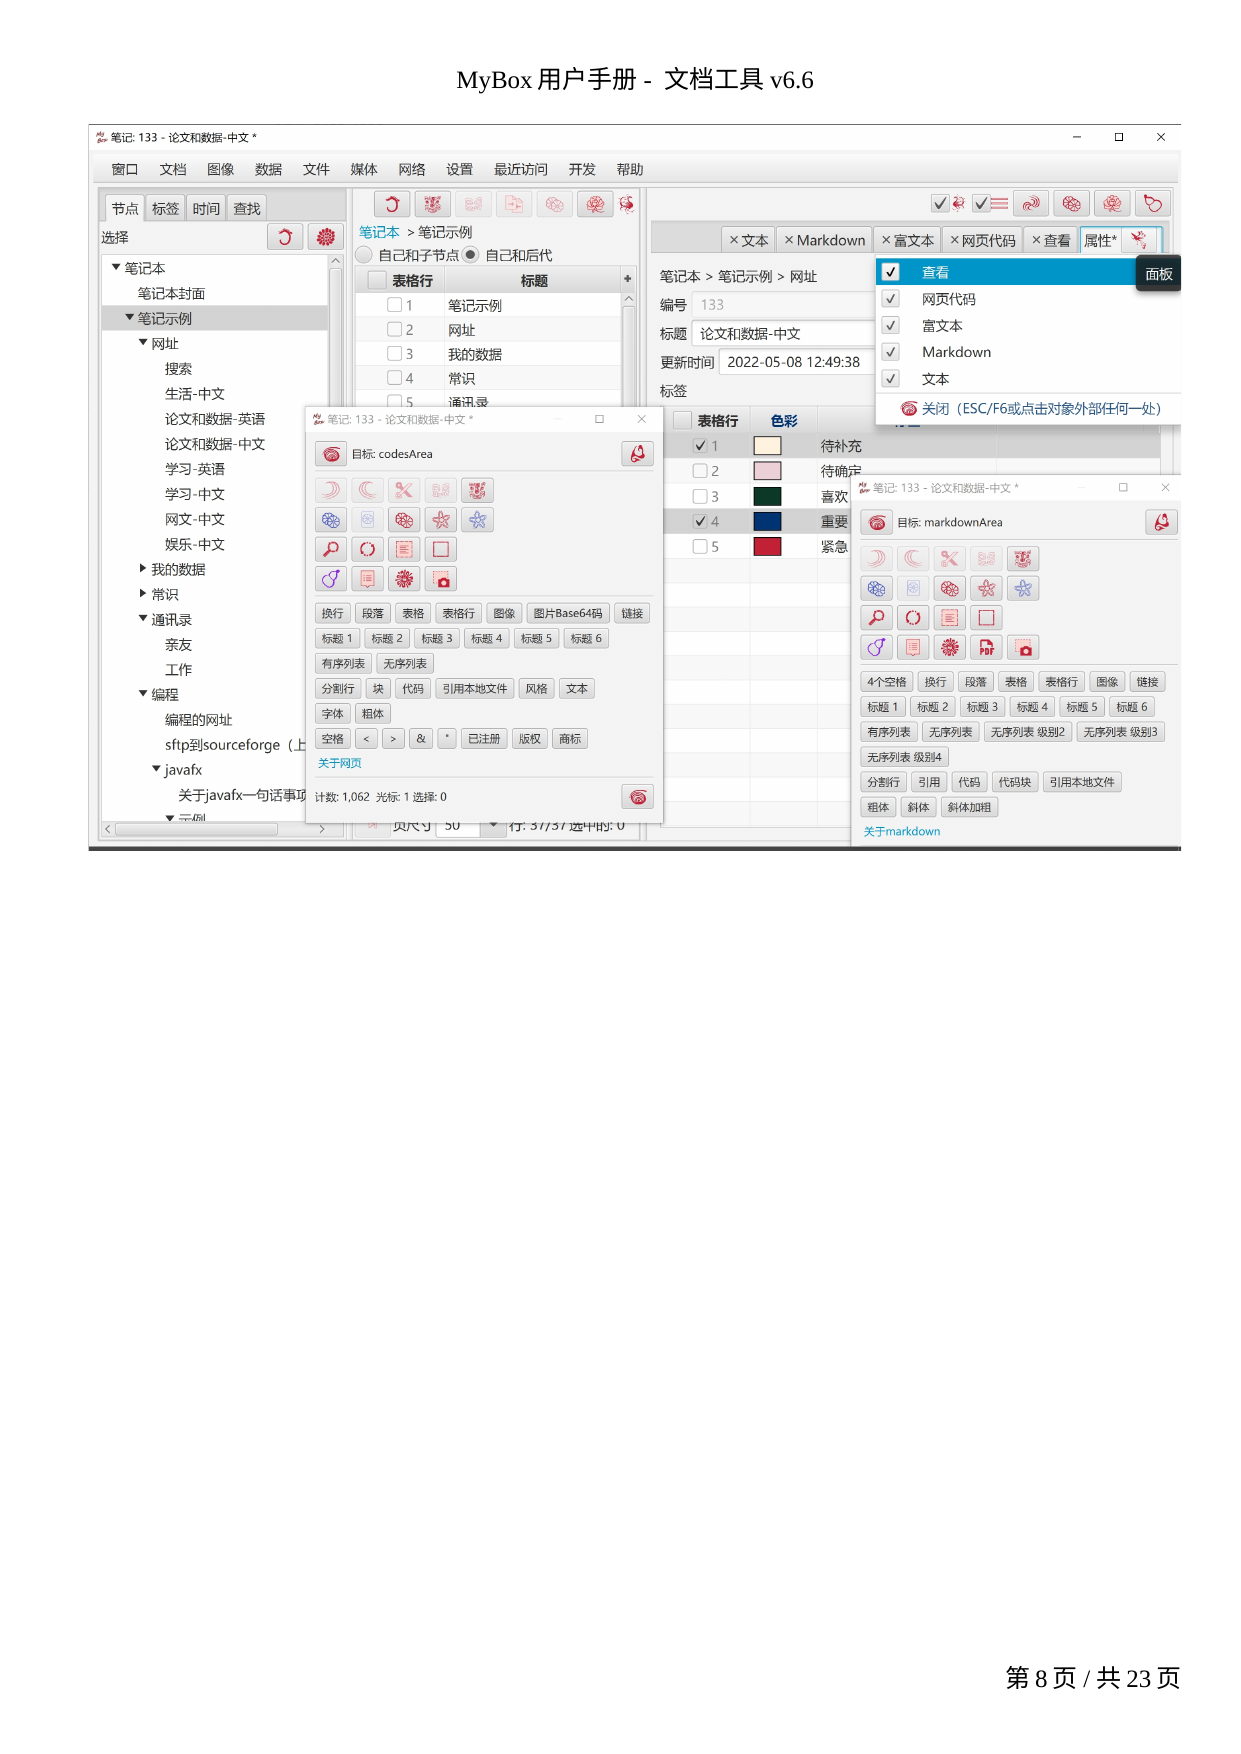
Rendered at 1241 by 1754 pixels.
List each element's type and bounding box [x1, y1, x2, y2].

picture [88, 124, 1182, 851]
